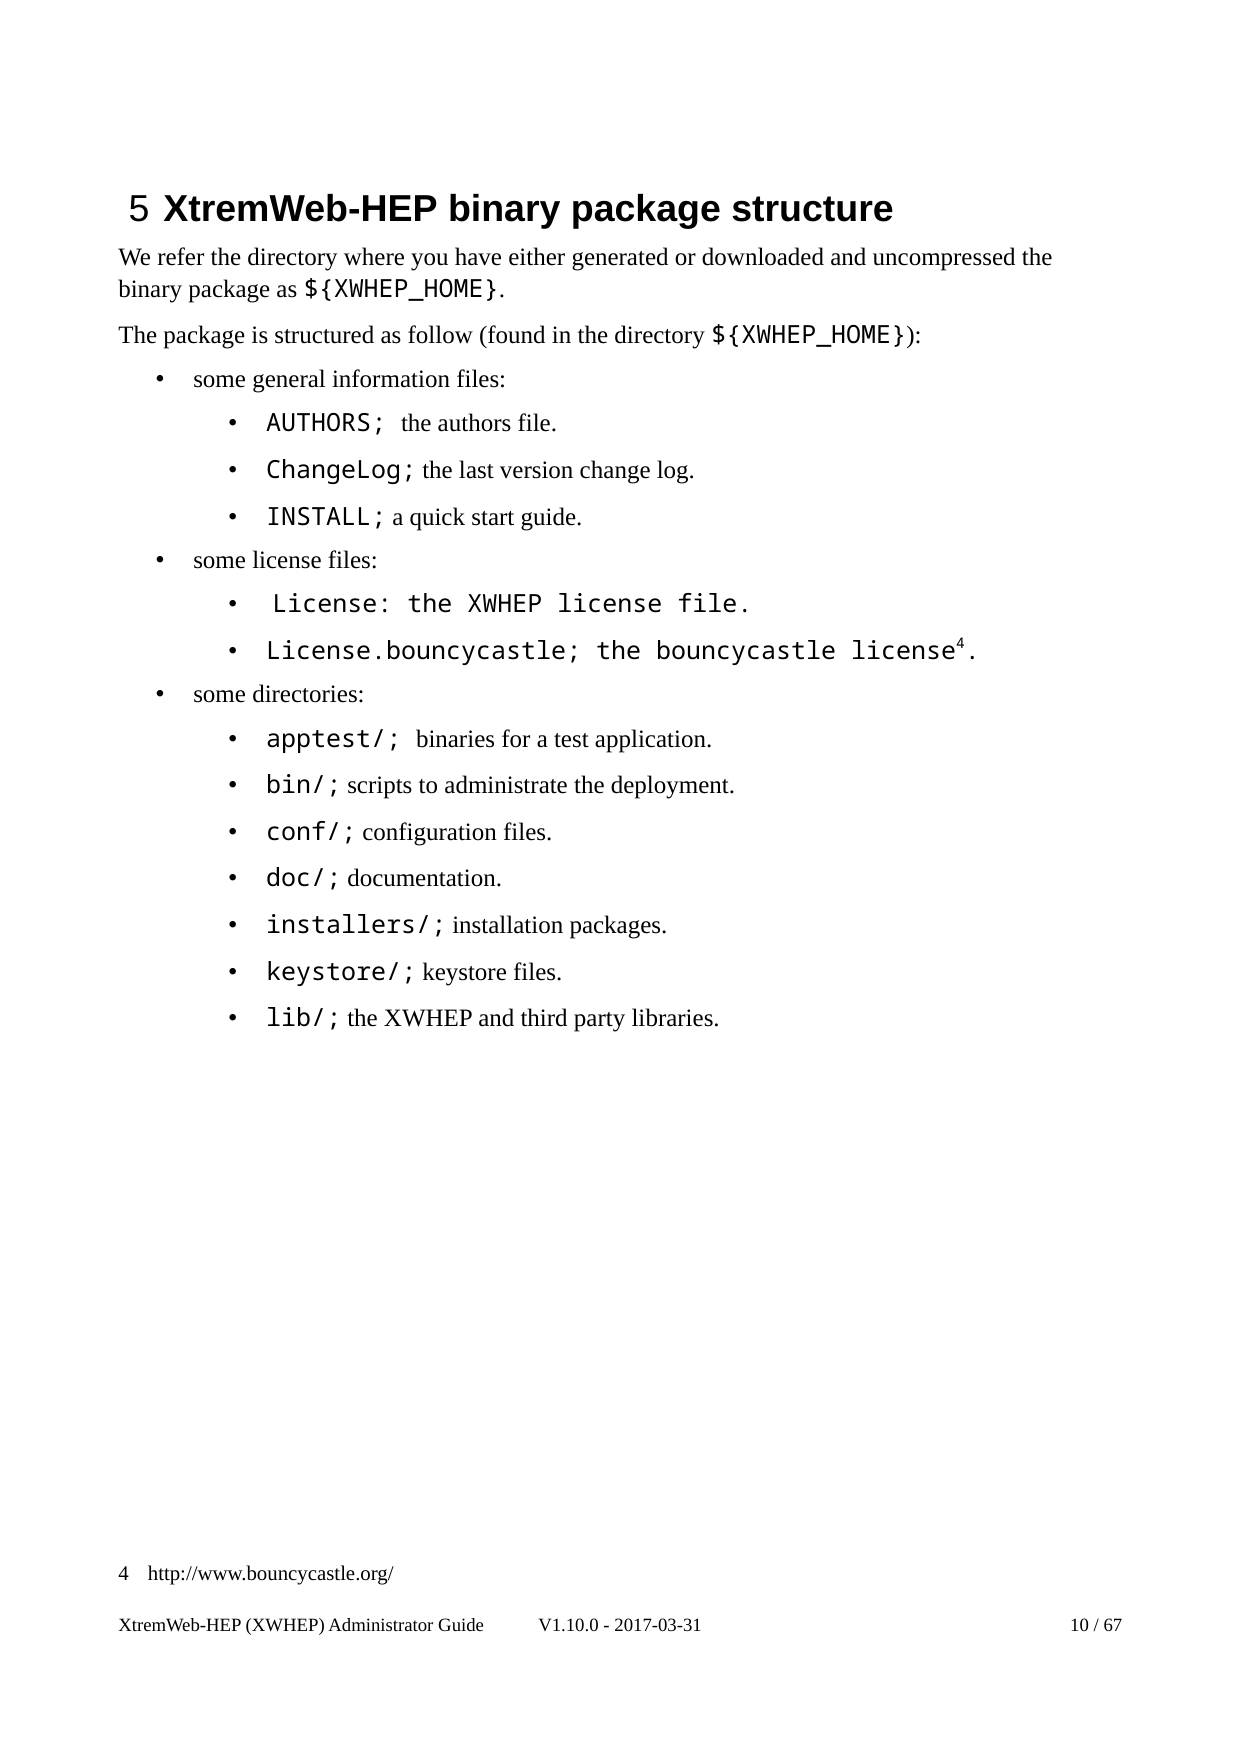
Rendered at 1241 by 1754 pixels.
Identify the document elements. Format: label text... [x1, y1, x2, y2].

subtitle XtremWeb-HEP binary package structure [118, 186, 1122, 229]
list some license files: [156, 545, 1122, 573]
list some general information files: [156, 364, 1122, 392]
list INSTALL; a quick start guide. [228, 498, 1122, 532]
list conf/; configuration files. [228, 813, 1122, 847]
list apptest/; binaries for a test application. [228, 720, 1122, 754]
list lib/; the XWHEP and third party libraries. [228, 1000, 1122, 1034]
list some directories: [156, 679, 1122, 708]
list bin/; scripts to administrate the deployment. [228, 767, 1122, 801]
list AUTHORS; the authors file. [228, 405, 1122, 439]
text We refer the directory where you have either generated or downloaded and uncompressed the binary package as ${XWHEP_HOME}. [118, 242, 1122, 305]
text The package is structured as follow (found in the directory ${XWHEP_HOME}): [118, 317, 1122, 351]
list keystore/; keystore files. [228, 953, 1122, 987]
list installers/; installation packages. [228, 907, 1122, 941]
list License: the XWHEP license file. [228, 586, 1122, 620]
list License.bouncycastle; the bouncycastle license. [228, 632, 1122, 667]
list ChangeLog; the last version change log. [228, 452, 1122, 486]
list http://www.bouncycastle.org/ [118, 1561, 1122, 1585]
list doc/; documentation. [228, 860, 1122, 894]
